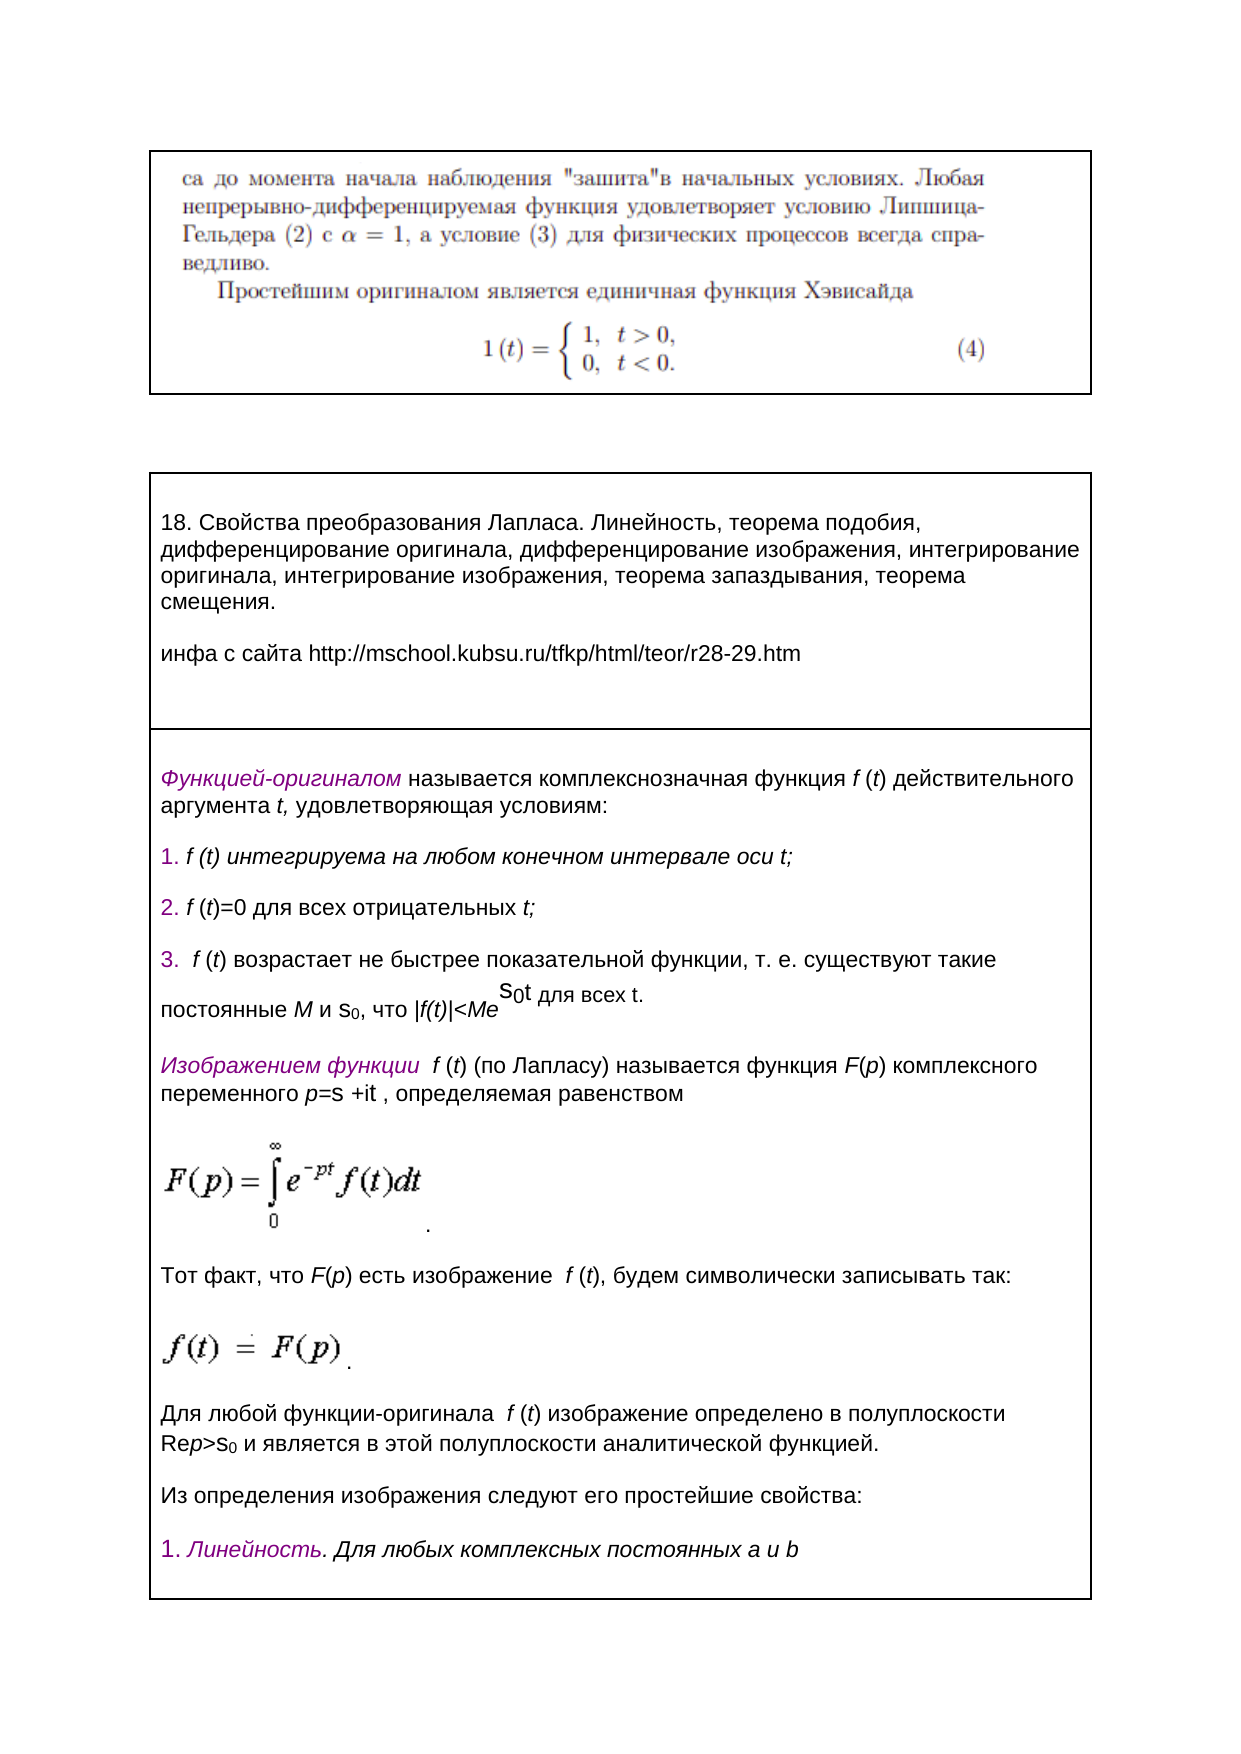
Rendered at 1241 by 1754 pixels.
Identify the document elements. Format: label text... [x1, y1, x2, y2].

picture [160, 1132, 426, 1233]
table_cell [151, 152, 1090, 393]
table_cell Функцией-оригиналом называется комплекснозначная функция f (t) действительного аргумента t, удовлетворяющая условиям: 1. f (t) интегрируема на любом конечном интервале оси t; 2. f (t)=0 для всех отрицательных t; 3. f (t) возрастает не быстрее показательной функции, т. е. существуют такие постоянные М и s0, что |f(t)|<Mes0t для всех t. Изображением функции f (t) (по Лапласу) называется функция F(p) комплексного переменного p=s +it , определяемая равенством . Тот факт, что F(p) есть изображение f (t), будем символически записывать так: . Для любой функции-оригинала f (t) изображение определено в полуплоскости Rep>s0 и является в этой полуплоскости аналитической функцией. Из определения изображения следуют его простейшие свойства: 1. Линейность. Для любых комплексных постоянных a и b [151, 730, 1090, 1598]
picture [160, 162, 1056, 383]
table_header 18. Свойства преобразования Лапласа. Линейность, теорема подобия, дифференцирование оригинала, дифференцирование изображения, интегрирование оригинала, интегрирование изображения, теорема запаздывания, теорема смещения. инфа с сайта http://mschool.kubsu.ru/tfkp/html/teor/r28-29.htm [151, 474, 1090, 728]
picture [160, 1313, 346, 1370]
